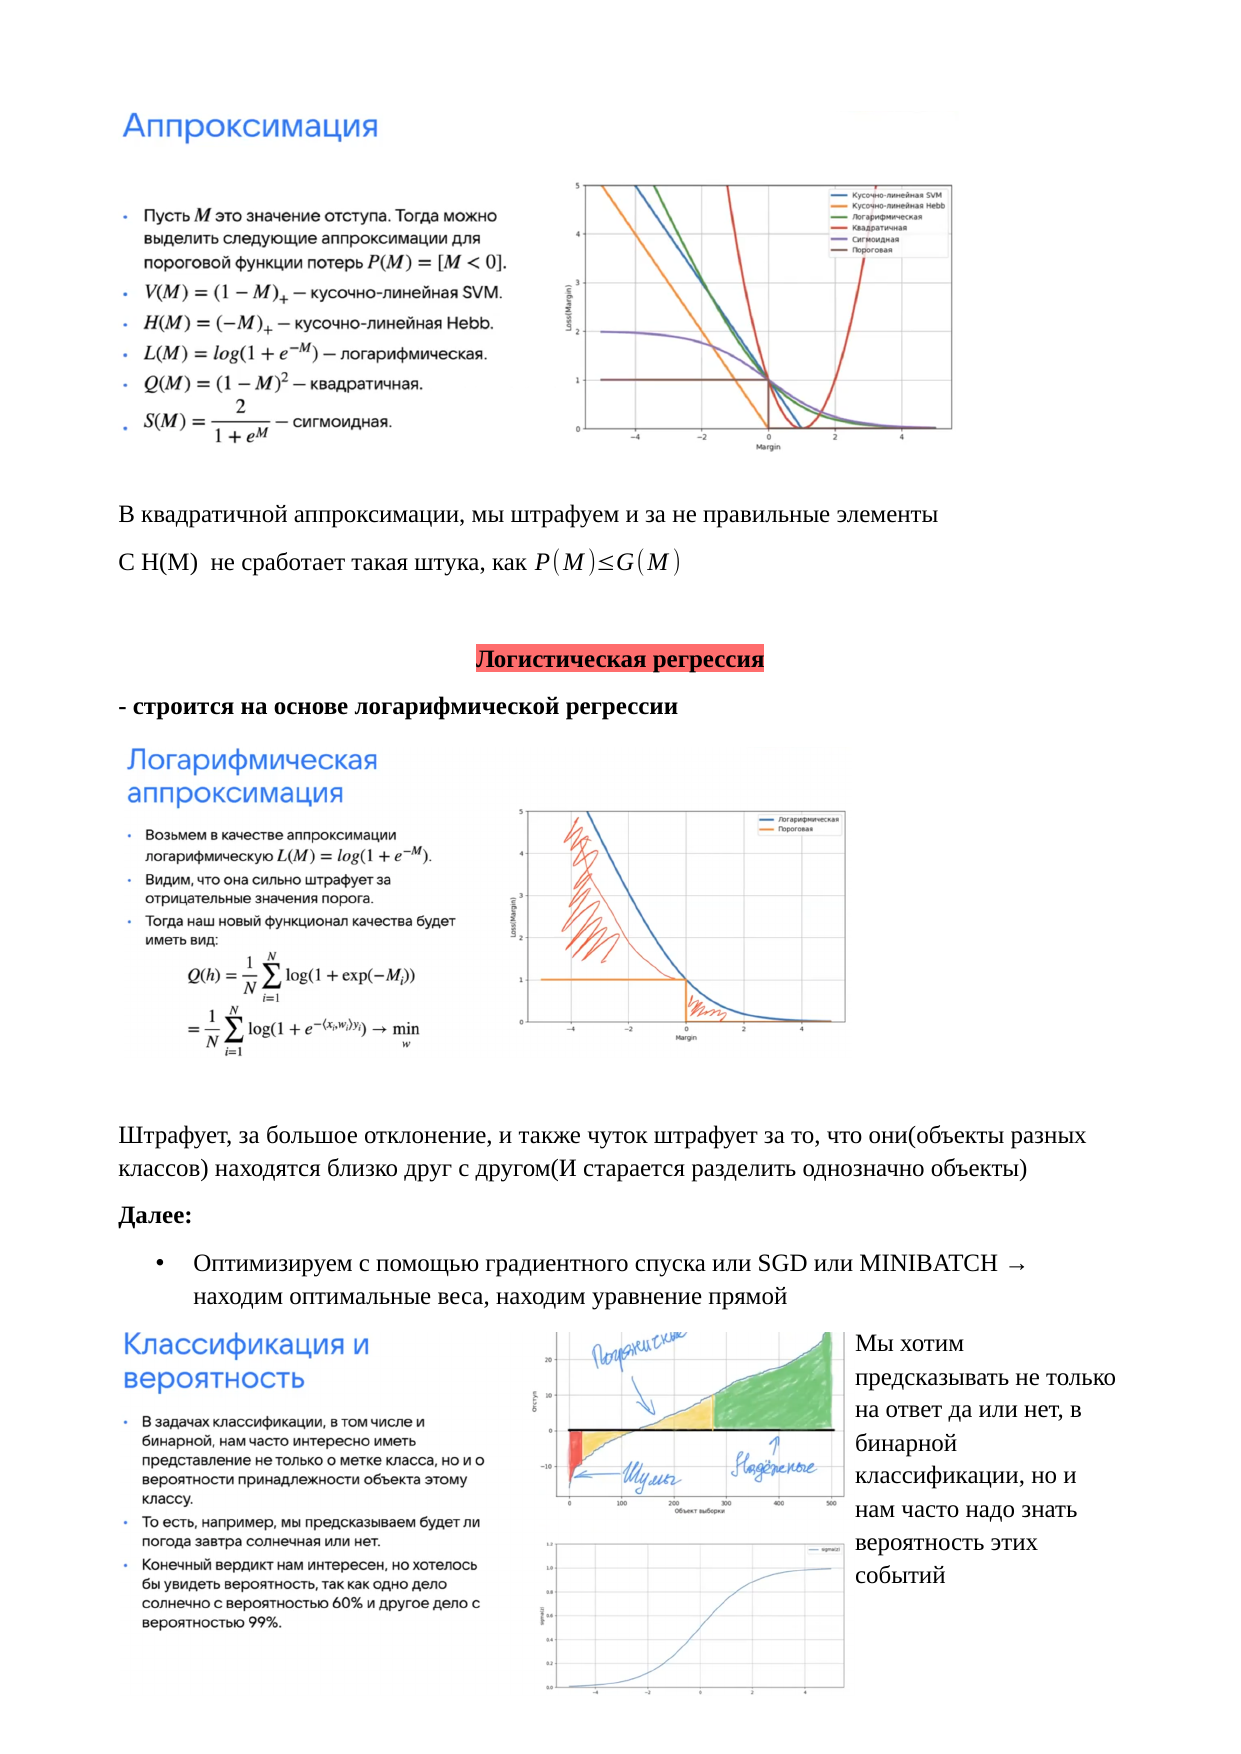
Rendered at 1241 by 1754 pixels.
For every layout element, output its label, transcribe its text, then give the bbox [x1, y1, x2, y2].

list Оптимизируем с помощью градиентного спуска или SGD или MINIBATCH → находим оптимальные веса, находим уравнение прямой [156, 1248, 1122, 1310]
text - строится на основе логарифмической регрессии [118, 691, 1122, 720]
text Логистическая регрессия [118, 644, 1122, 672]
picture [119, 1332, 855, 1696]
text Далее: [118, 1200, 1122, 1229]
text Мы хотим предсказывать не только на ответ да или нет, в бинарной классификации, но и нам часто надо знать вероятность этих событий [118, 1328, 1122, 1588]
text С H(M) не сработает такая штука, как [118, 547, 1122, 577]
text В квадратичной аппроксимации, мы штрафуем и за не правильные элементы [118, 499, 1122, 528]
text Штрафует, за большое отклонение, и также чуток штрафует за то, что они(объекты разных классов) находятся близко друг с другом(И старается разделить однозначно объекты) [118, 1120, 1122, 1181]
picture [118, 111, 960, 457]
picture [123, 747, 853, 1058]
